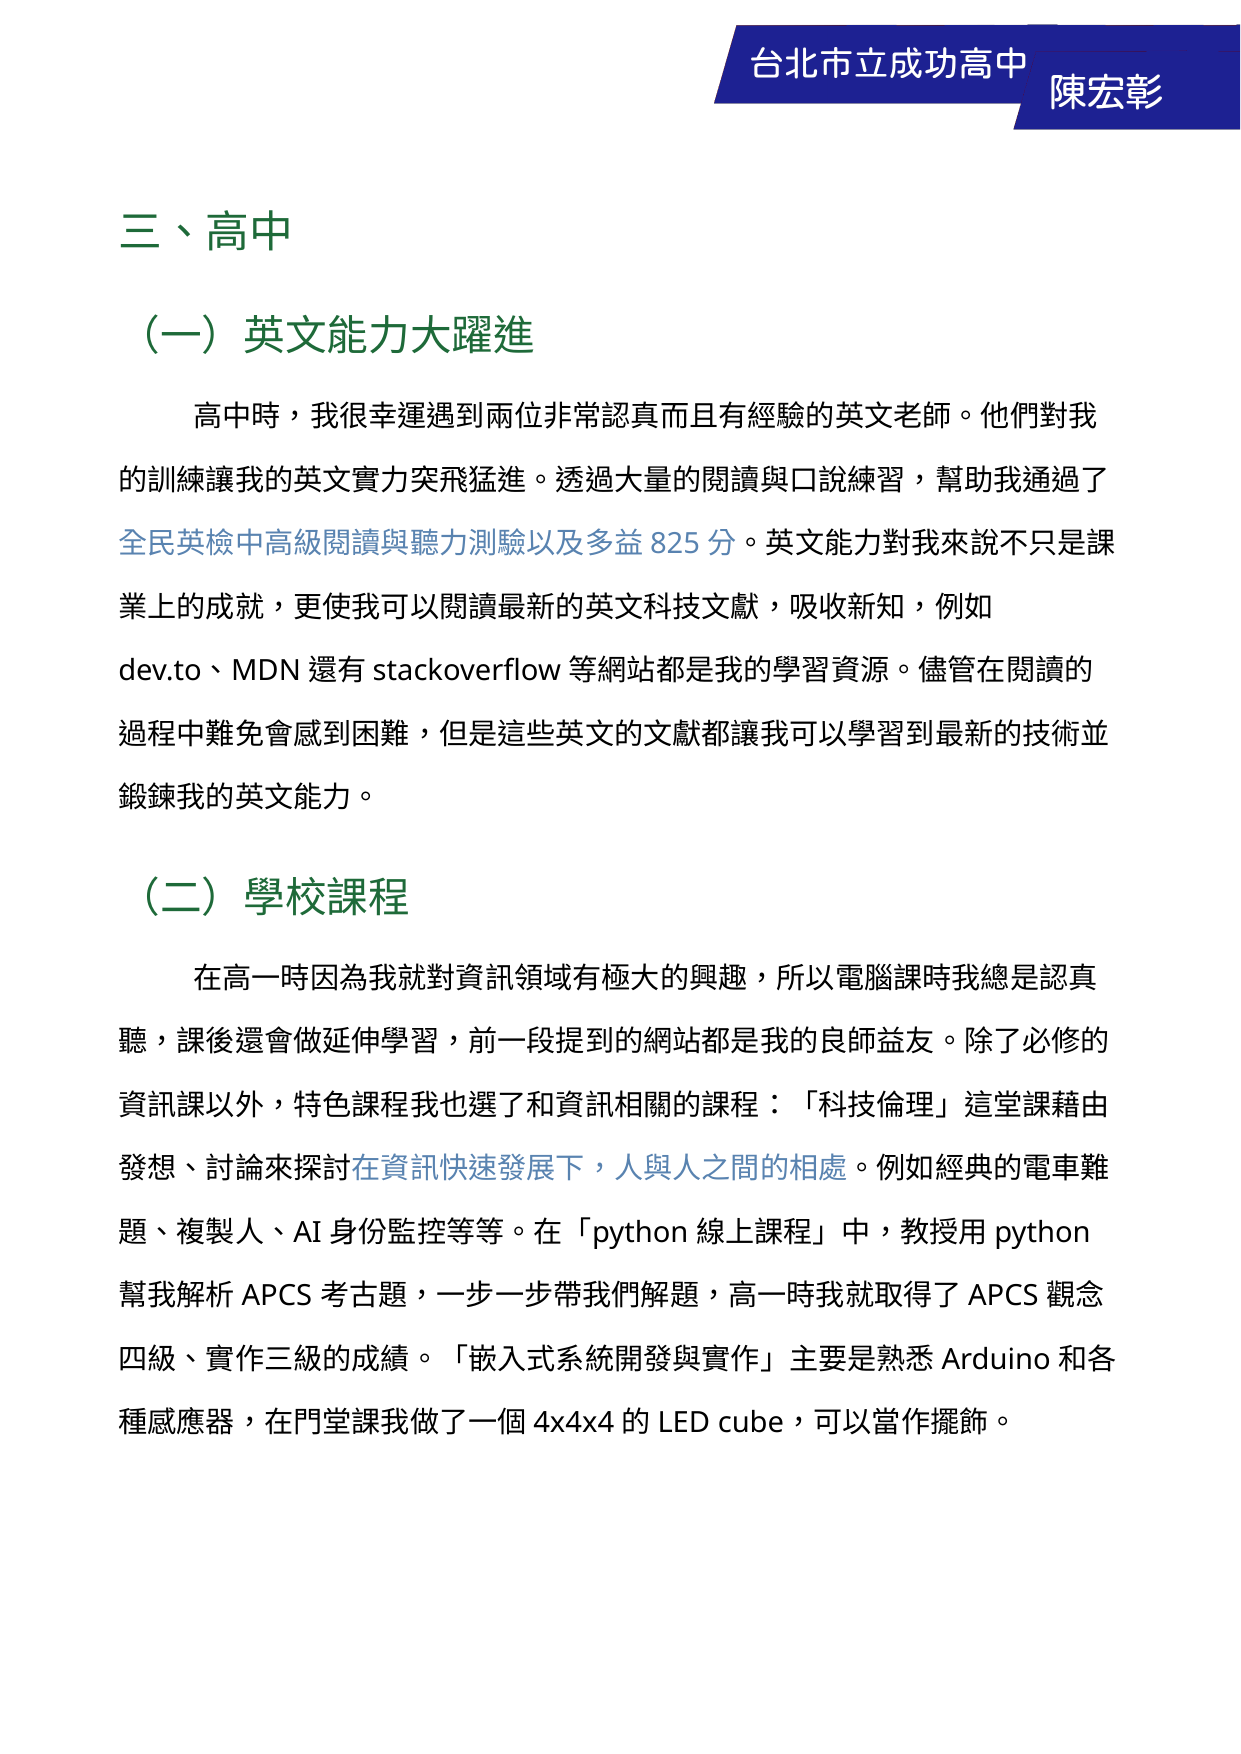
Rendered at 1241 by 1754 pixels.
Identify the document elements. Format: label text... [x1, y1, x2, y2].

subtitle （一）英文能力大躍進 [118, 302, 1122, 363]
subtitle （二）學校課程 [118, 864, 1122, 924]
text 高中時，我很幸運遇到兩位非常認真而且有經驗的英文老師。他們對我的訓練讓我的英文實力突飛猛進。透過大量的閱讀與口說練習，幫助我通過了全民英檢中高級閱讀與聽力測驗以及多益 825 分。英文能力對我來說不只是課業上的成就，更使我可以閱讀最新的英文科技文獻，吸收新知，例如dev.to、MDN 還有stackoverflow 等網站都是我的學習資源。儘管在閱讀的過程中難免會感到困難，但是這些英文的文獻都讓我可以學習到最新的技術並鍛鍊我的英文能力。 [118, 393, 1122, 816]
subtitle 三、高中 [118, 196, 1122, 260]
text 在高一時因為我就對資訊領域有極大的興趣，所以電腦課時我總是認真聽，課後還會做延伸學習，前一段提到的網站都是我的良師益友。除了必修的資訊課以外，特色課程我也選了和資訊相關的課程：「科技倫理」這堂課藉由發想、討論來探討在資訊快速發展下，人與人之間的相處。例如經典的電車難題、複製人、AI 身份監控等等。在「python 線上課程」中，教授用 python 幫我解析 APCS 考古題，一步一步帶我們解題，高一時我就取得了 APCS 觀念四級、實作三級的成績。「嵌入式系統開發與實作」主要是熟悉 Arduino 和各種感應器，在門堂課我做了一個 4x4x4 的 LED cube，可以當作擺飾。 [118, 954, 1122, 1441]
picture [0, 2, 1241, 154]
